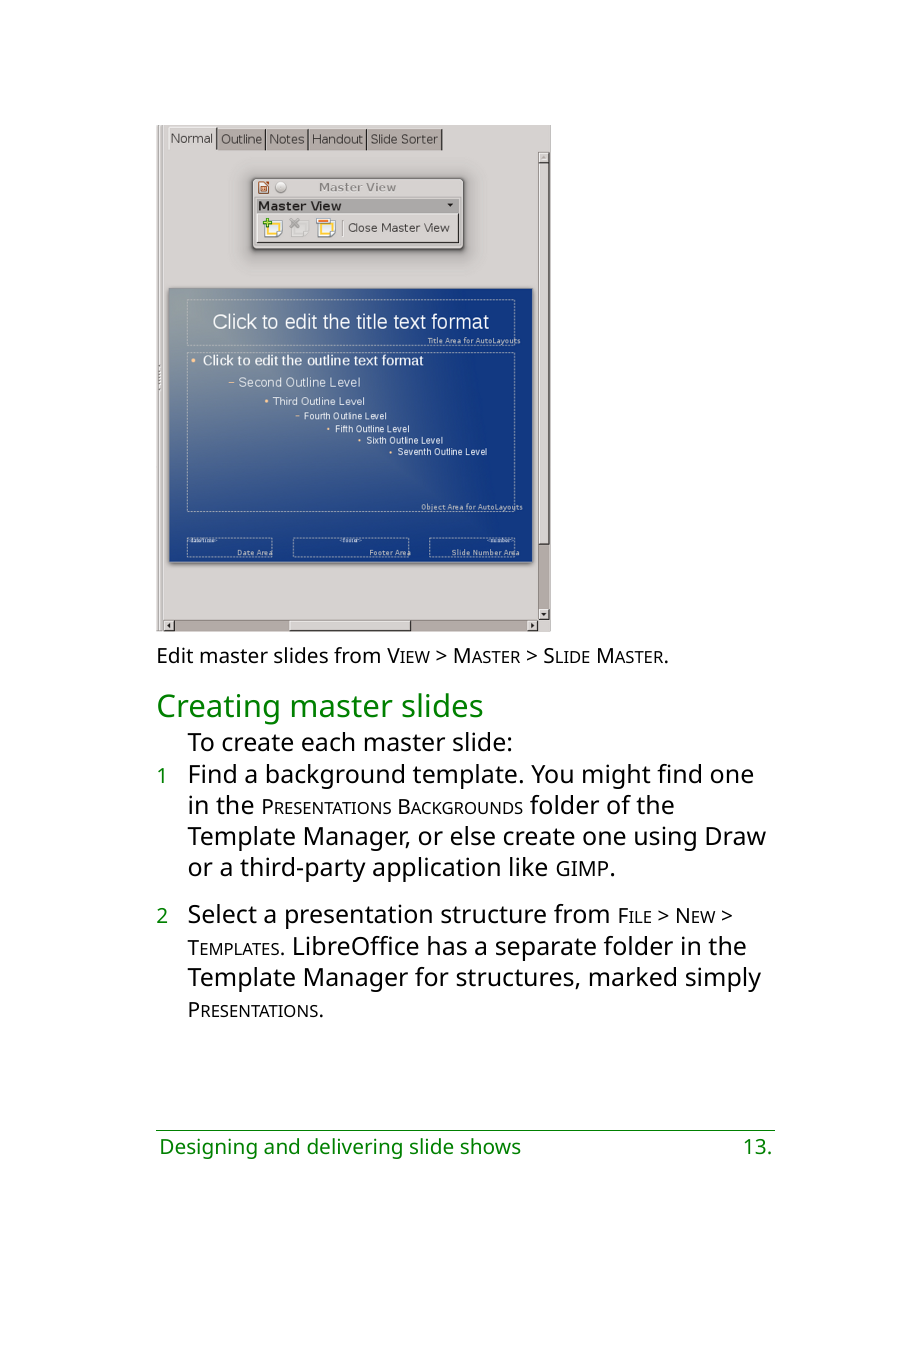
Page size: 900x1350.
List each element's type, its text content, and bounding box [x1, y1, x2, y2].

list Find a background template. You might find one in the Presentations Backgrounds folder of the Template Manager, or else create one using Draw or a third-party application like GIMP. [156, 758, 775, 883]
list Select a presentation structure from File > New > Templates. LibreOffice has a separate folder in the Template Manager for structures, marked simply Presentations. [156, 899, 775, 1024]
text To create each master slide: [156, 727, 775, 758]
picture [156, 125, 551, 632]
subtitle Creating master slides [156, 684, 775, 727]
table_header [156, 125, 775, 633]
table_cell Edit master slides from View > Master > Slide Master. [156, 634, 775, 668]
